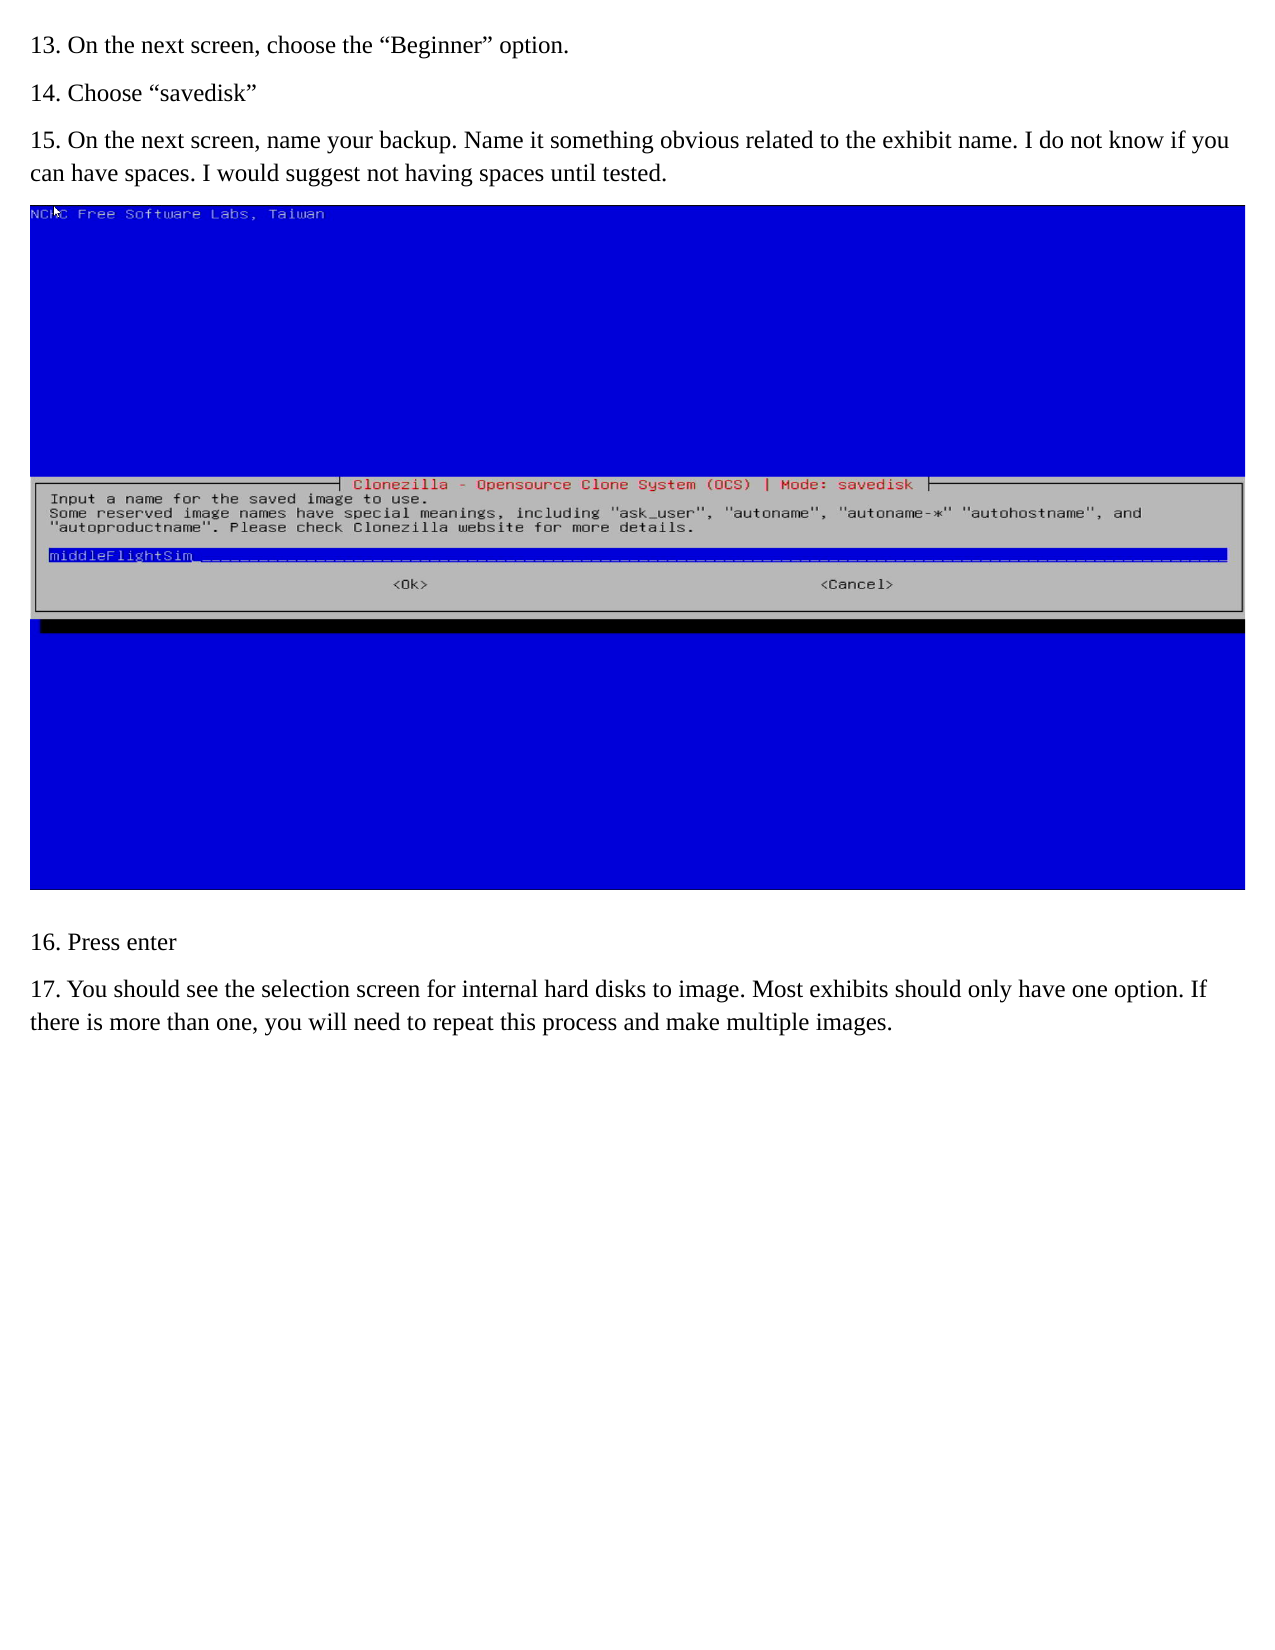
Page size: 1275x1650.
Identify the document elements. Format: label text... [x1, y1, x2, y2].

text 15. On the next screen, name your backup. Name it something obvious related to the exhibit name. I do not know if you can have spaces. I would suggest not having spaces until tested. [30, 125, 1245, 187]
text 17. You should see the selection screen for internal hard disks to image. Most exhibits should only have one option. If there is more than one, you will need to repeat this process and make multiple images. [30, 974, 1245, 1036]
text 13. On the next screen, choose the “Beginner” option. [30, 30, 1245, 59]
text 14. Choose “savedisk” [30, 78, 1245, 106]
picture [30, 205, 1246, 890]
text 16. Press enter [30, 890, 1245, 955]
